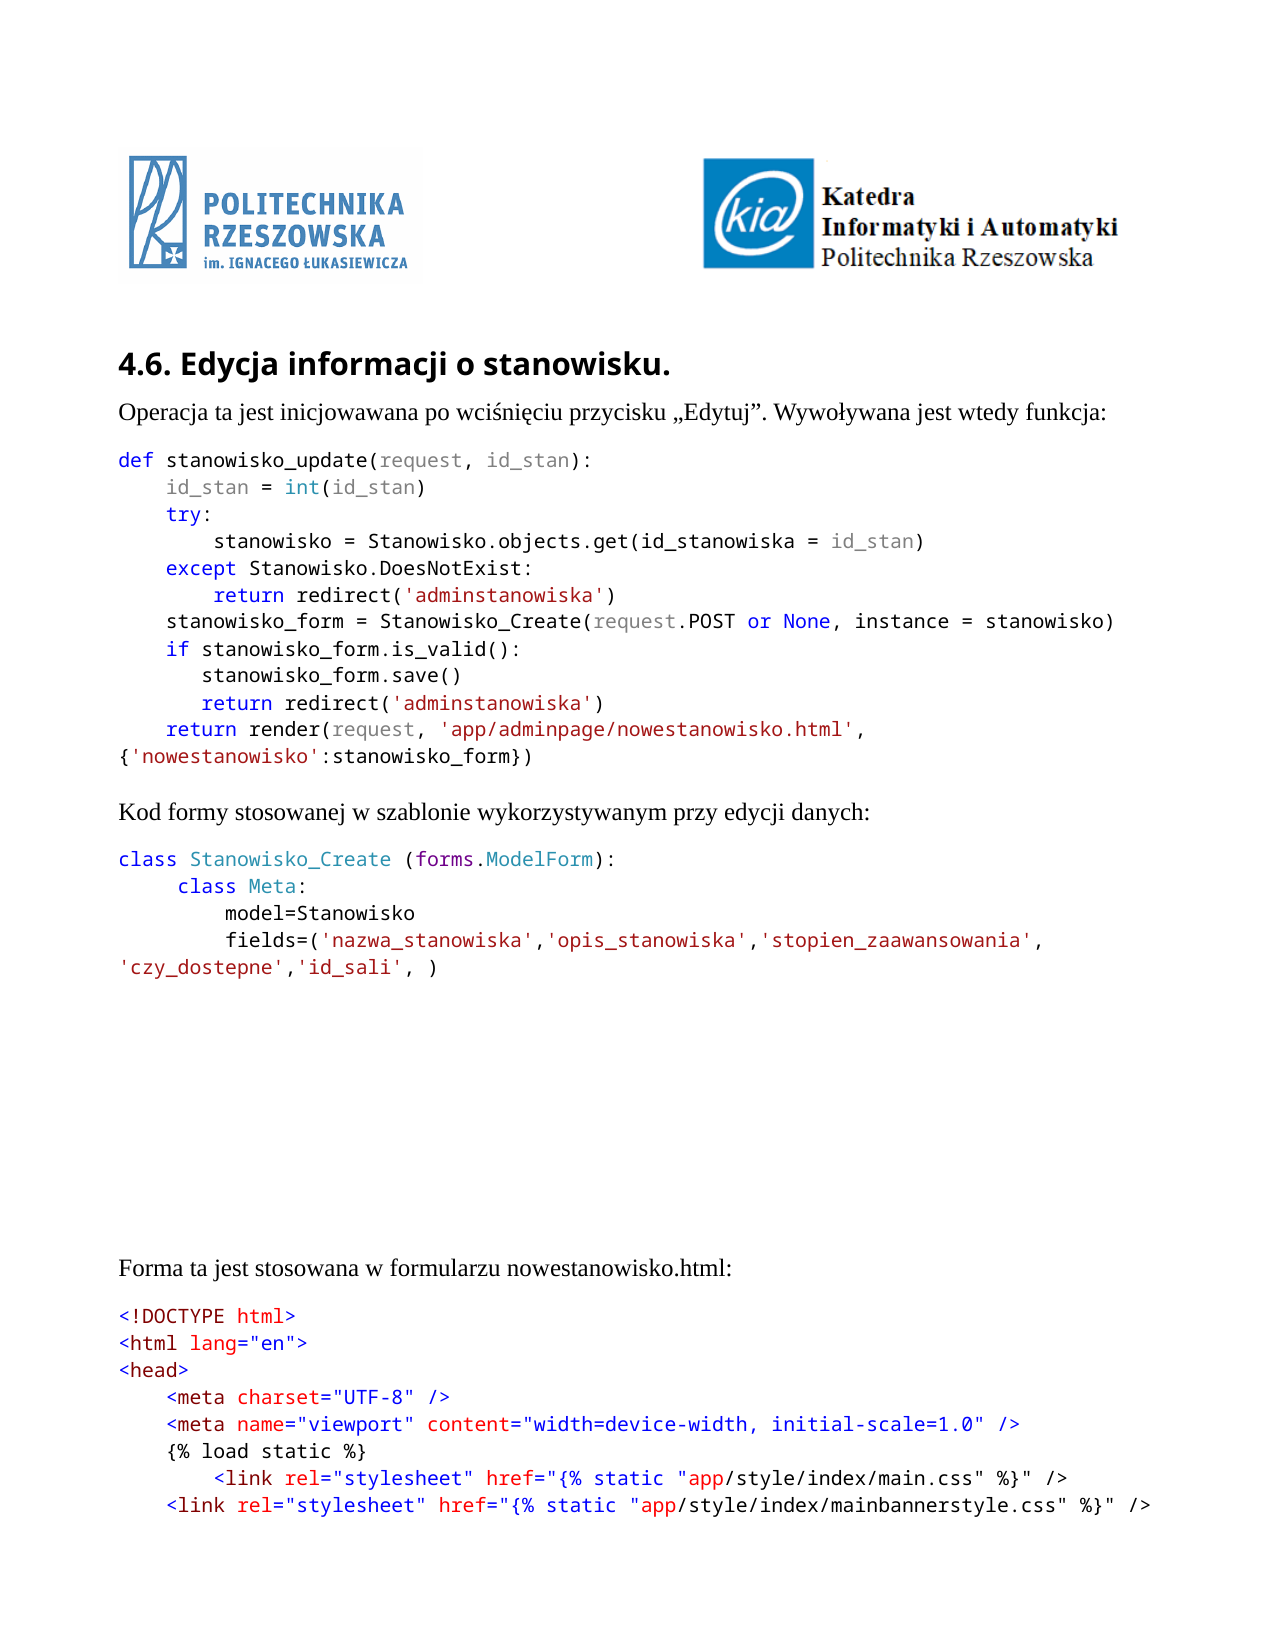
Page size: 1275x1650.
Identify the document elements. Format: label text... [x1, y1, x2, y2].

text def stanowisko_update(request, id_stan): [118, 446, 1157, 473]
text <link rel="stylesheet" href="{% static "app/style/index/main.css" %}" /> [118, 1464, 1157, 1491]
text model=Stanowisko [118, 900, 1157, 927]
text Forma ta jest stosowana w formularzu nowestanowisko.html: [118, 1253, 1157, 1282]
picture [685, 143, 1147, 286]
text {% load static %} [118, 1437, 1157, 1464]
text if stanowisko_form.is_valid(): [118, 635, 1157, 662]
subtitle 4.6. Edycja informacji o stanowisku. [118, 342, 1157, 384]
text try: [118, 500, 1157, 527]
text stanowisko_form.save() [118, 662, 1157, 689]
text stanowisko_form = Stanowisko_Create(request.POST or None, instance = stanowisko) [118, 608, 1157, 635]
text Operacja ta jest inicjowawana po wciśnięciu przycisku „Edytuj”. Wywoływana jest wtedy funkcja: [118, 397, 1157, 426]
text except Stanowisko.DoesNotExist: [118, 554, 1157, 581]
text <!DOCTYPE html> [118, 1302, 1157, 1329]
text <link rel="stylesheet" href="{% static "app/style/index/mainbannerstyle.css" %}" /> [118, 1491, 1157, 1518]
text return redirect('adminstanowiska') [118, 689, 1157, 716]
text stanowisko = Stanowisko.objects.get(id_stanowiska = id_stan) [118, 527, 1157, 554]
text <head> [118, 1356, 1157, 1383]
text <meta charset="UTF-8" /> [118, 1383, 1157, 1410]
text class Meta: [118, 873, 1157, 900]
text fields=('nazwa_stanowiska','opis_stanowiska','stopien_zaawansowania', 'czy_dostepne','id_sali', ) [118, 927, 1157, 981]
text return render(request, 'app/adminpage/nowestanowisko.html', {'nowestanowisko':stanowisko_form}) [118, 716, 1157, 770]
picture [118, 147, 423, 284]
text <meta name="viewport" content="width=device-width, initial-scale=1.0" /> [118, 1410, 1157, 1437]
text class Stanowisko_Create (forms.ModelForm): [118, 846, 1157, 873]
text <html lang="en"> [118, 1329, 1157, 1356]
text return redirect('adminstanowiska') [118, 581, 1157, 608]
text id_stan = int(id_stan) [118, 473, 1157, 500]
text Kod formy stosowanej w szablonie wykorzystywanym przy edycji danych: [118, 797, 1157, 825]
